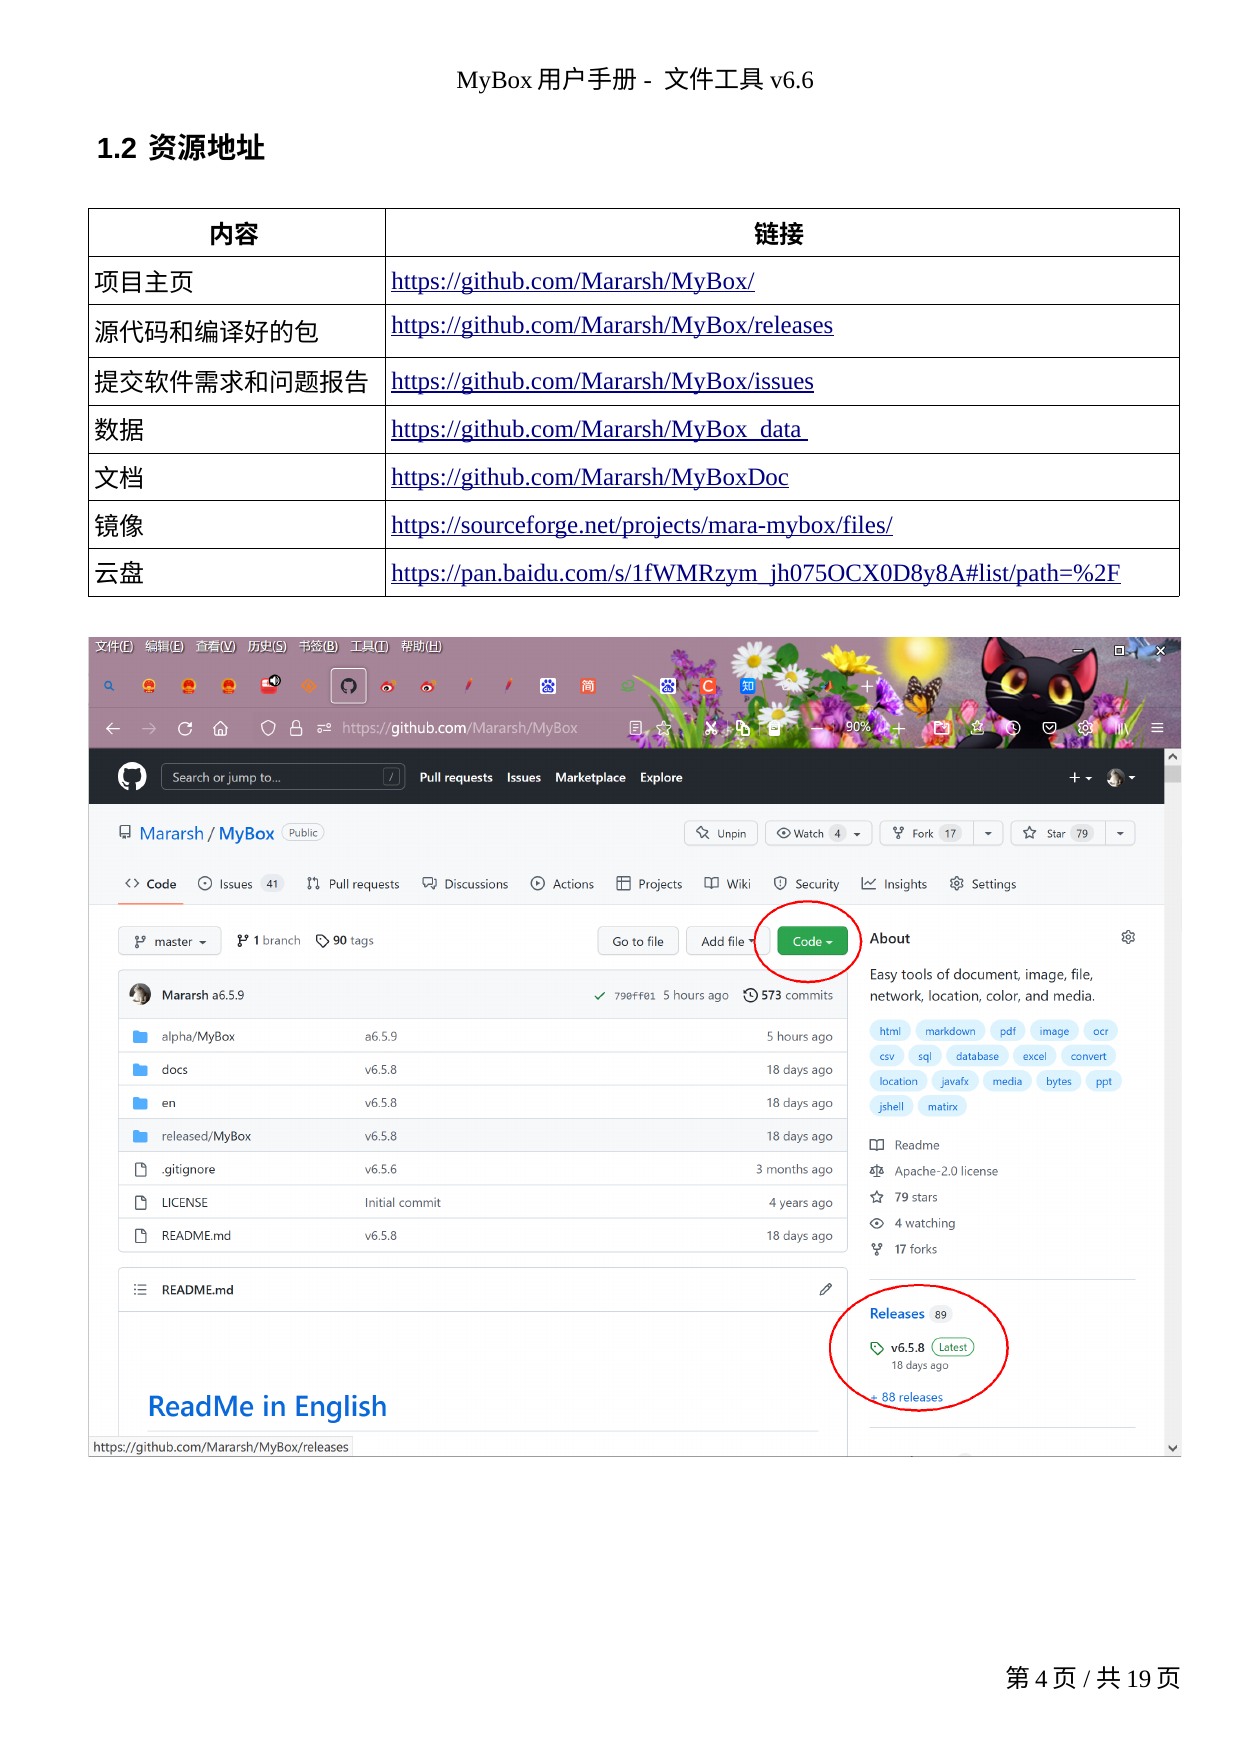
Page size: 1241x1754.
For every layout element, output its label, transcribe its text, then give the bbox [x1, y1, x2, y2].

table_cell https://github.com/Mararsh/MyBox/issues [386, 358, 1179, 404]
table_cell 提交软件需求和问题报告 [89, 358, 385, 404]
subtitle 资源地址 [88, 125, 1181, 167]
table_cell https://github.com/Mararsh/MyBoxDoc [386, 454, 1179, 500]
table_cell https://pan.baidu.com/s/1fWMRzym_jh075OCX0D8y8A#list/path=%2F [386, 549, 1179, 596]
table_cell 文档 [89, 454, 385, 500]
table_cell https://sourceforge.net/projects/mara-mybox/files/ [386, 501, 1179, 548]
table_cell https://github.com/Mararsh/MyBox/releases [386, 305, 1179, 357]
table_cell https://github.com/Mararsh/MyBox/ [386, 257, 1179, 304]
table_cell https://github.com/Mararsh/MyBox_data [386, 406, 1179, 452]
table_cell 源代码和编译好的包 [89, 305, 385, 357]
table_cell 云盘 [89, 549, 385, 596]
table_cell 项目主页 [89, 257, 385, 304]
table_header 内容 [89, 209, 385, 256]
table_cell 数据 [89, 406, 385, 452]
picture [88, 637, 1182, 1457]
table_header 链接 [386, 209, 1179, 256]
table_cell 镜像 [89, 501, 385, 548]
